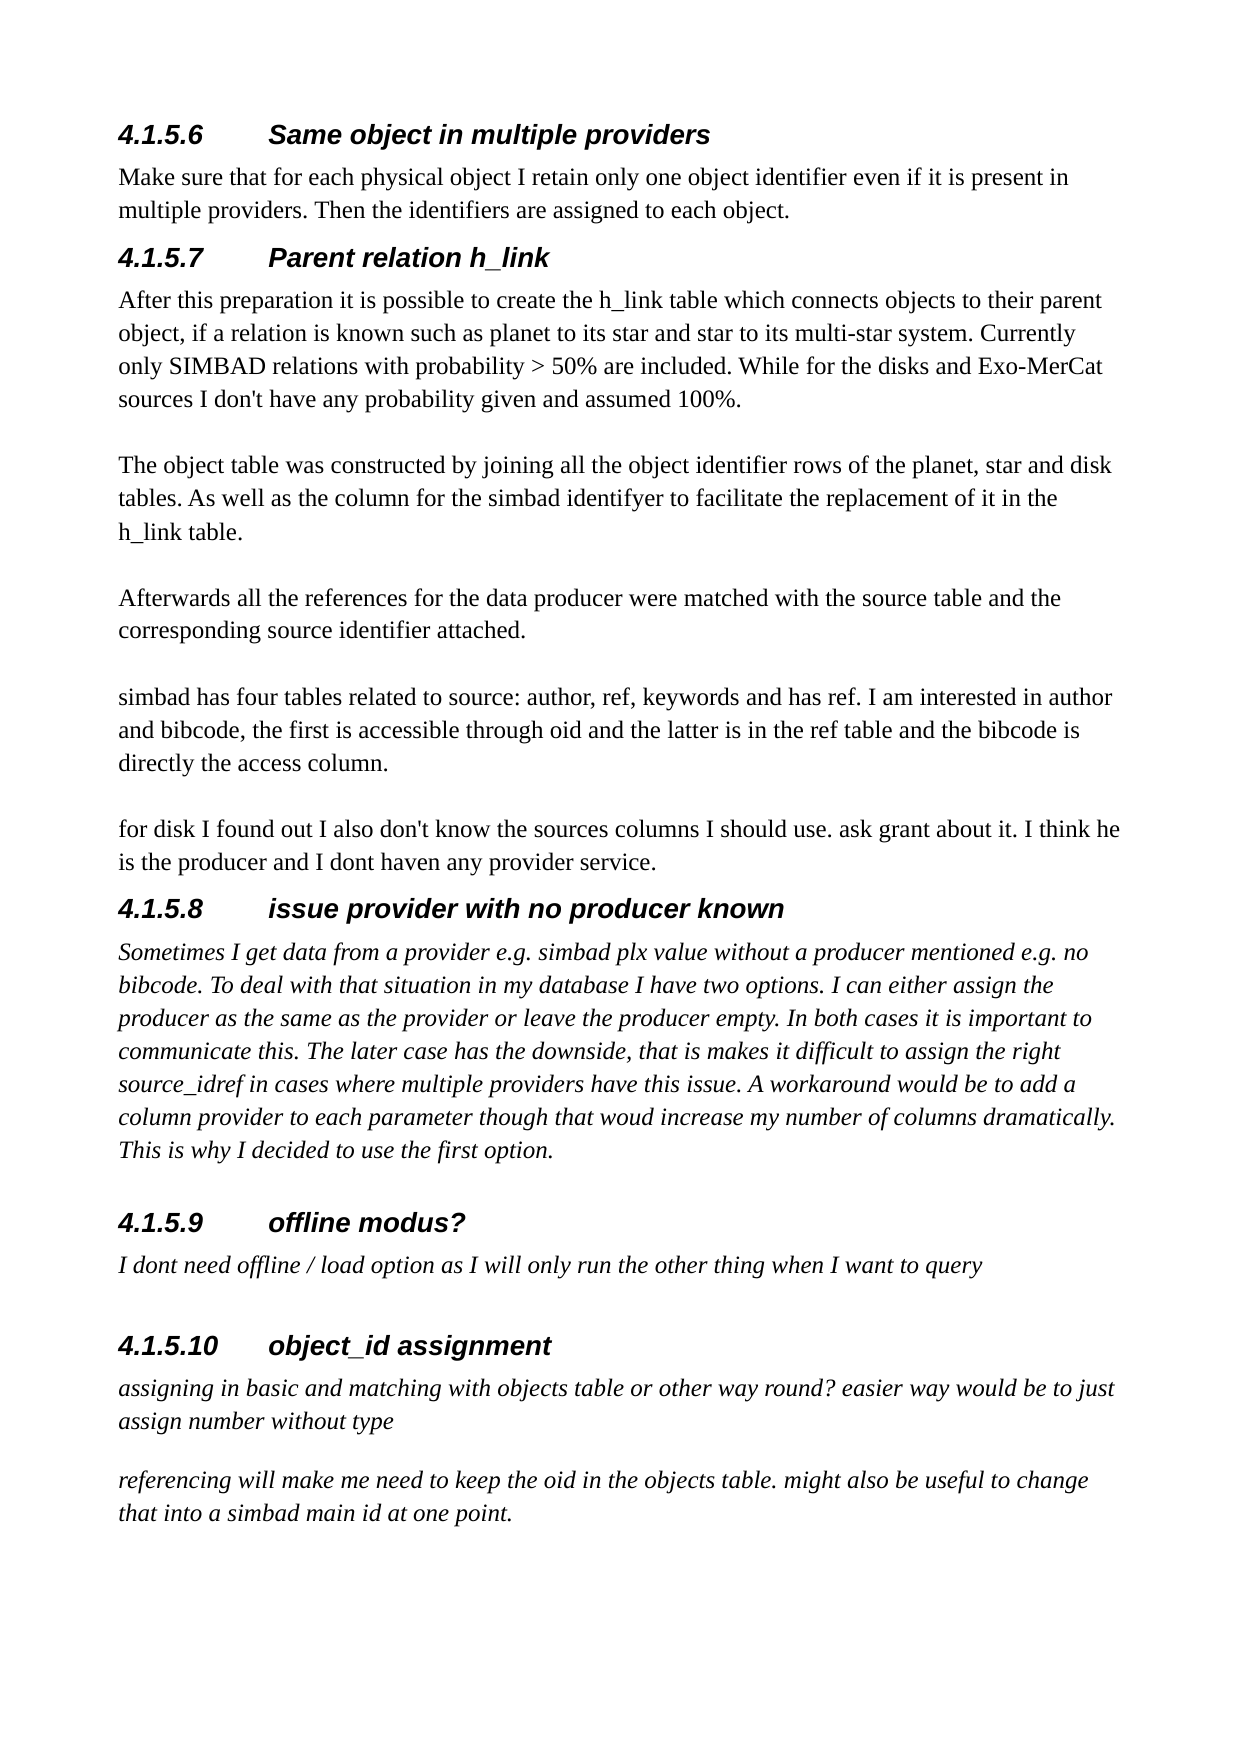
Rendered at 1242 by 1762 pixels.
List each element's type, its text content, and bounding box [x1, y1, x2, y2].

subtitle Same object in multiple providers [118, 118, 1124, 150]
text Sometimes I get data from a provider e.g. simbad plx value without a producer mentioned e.g. no bibcode. To deal with that situation in my database I have two options. I can either assign the producer as the same as the provider or leave the producer empty. In both cases it is important to communicate this. The later case has the downside, that is makes it difficult to assign the right source_idref in cases where multiple providers have this issue. A workaround would be to add a column provider to each parameter though that woud increase my number of columns dramatically. This is why I decided to use the first option. [118, 937, 1124, 1163]
text referencing will make me need to keep the oid in the objects table. might also be useful to change that into a simbad main id at one point. [118, 1465, 1124, 1527]
text Make sure that for each physical object I retain only one object identifier even if it is present in multiple providers. Then the identifiers are assigned to each object. [118, 162, 1124, 224]
subtitle object_id assignment [118, 1329, 1124, 1361]
text After this preparation it is possible to create the h_link table which connects objects to their parent object, if a relation is known such as planet to its star and star to its multi-star system. Currently only SIMBAD relations with probability > 50% are included. While for the disks and Exo-MerCat sources I don't have any probability given and assumed 100%. [118, 285, 1124, 413]
text simbad has four tables related to source: author, ref, keywords and has ref. I am interested in author and bibcode, the first is accessible through oid and the latter is in the ref table and the bibcode is directly the access column. [118, 682, 1124, 776]
text assigning in basic and matching with objects table or other way round? easier way would be to just assign number without type [118, 1373, 1124, 1435]
text Afterwards all the references for the data producer were matched with the source table and the corresponding source identifier attached. [118, 583, 1124, 644]
subtitle issue provider with no producer known [118, 892, 1124, 924]
text for disk I found out I also don't know the sources columns I should use. ask grant about it. I think he is the producer and I dont haven any provider service. [118, 814, 1124, 876]
subtitle Parent relation h_link [118, 241, 1124, 273]
text I dont need offline / load option as I will only run the other thing when I want to query [118, 1250, 1124, 1279]
text The object table was constructed by joining all the object identifier rows of the planet, star and disk tables. As well as the column for the simbad identifyer to facilitate the replacement of it in the h_link table. [118, 451, 1124, 545]
subtitle offline modus? [118, 1206, 1124, 1238]
